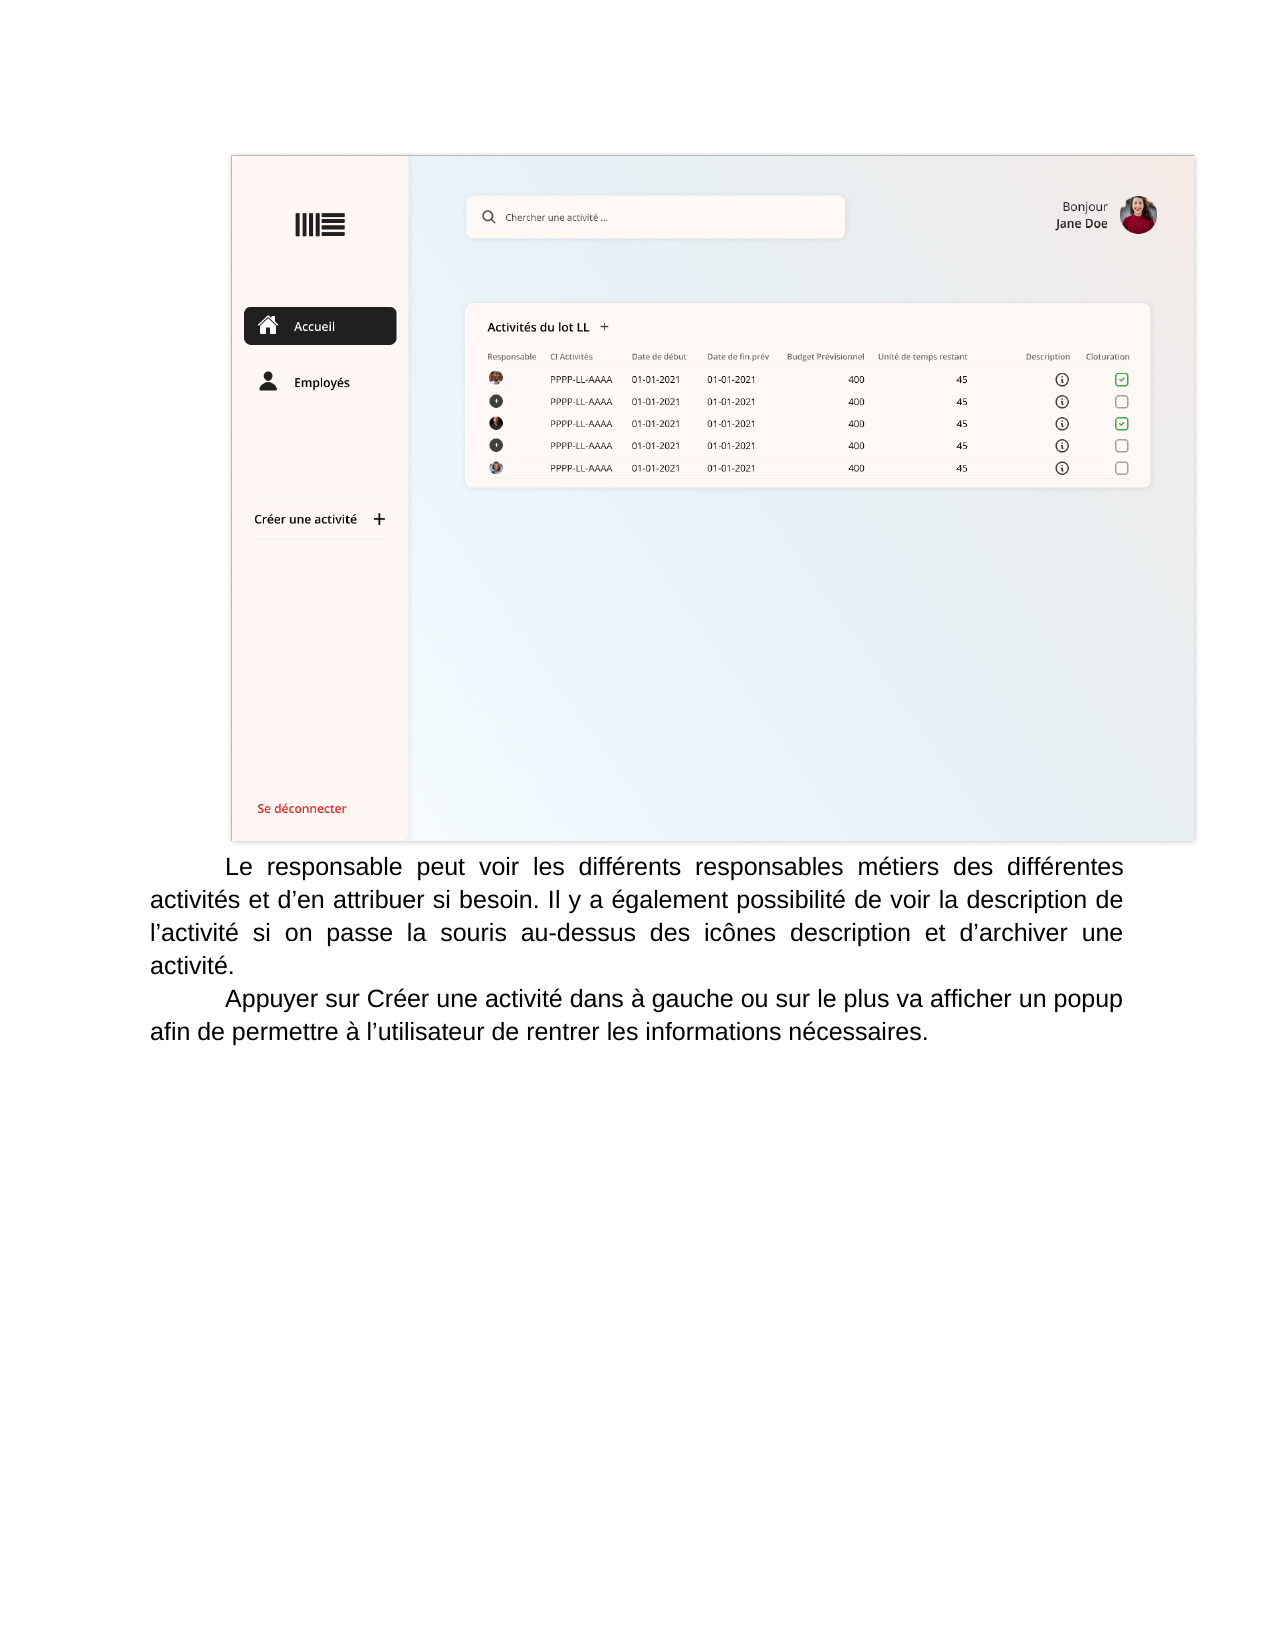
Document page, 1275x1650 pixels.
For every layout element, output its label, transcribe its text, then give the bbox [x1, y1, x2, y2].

text Le responsable peut voir les différents responsables métiers des différentes activités et d’en attribuer si besoin. Il y a également possibilité de voir la description de l’activité si on passe la souris au-dessus des icônes description et d’archiver une activité. [150, 852, 1125, 980]
picture [225, 150, 1200, 848]
text Appuyer sur Créer une activité dans à gauche ou sur le plus va afficher un popup afin de permettre à l’utilisateur de rentrer les informations nécessaires. [150, 984, 1125, 1046]
